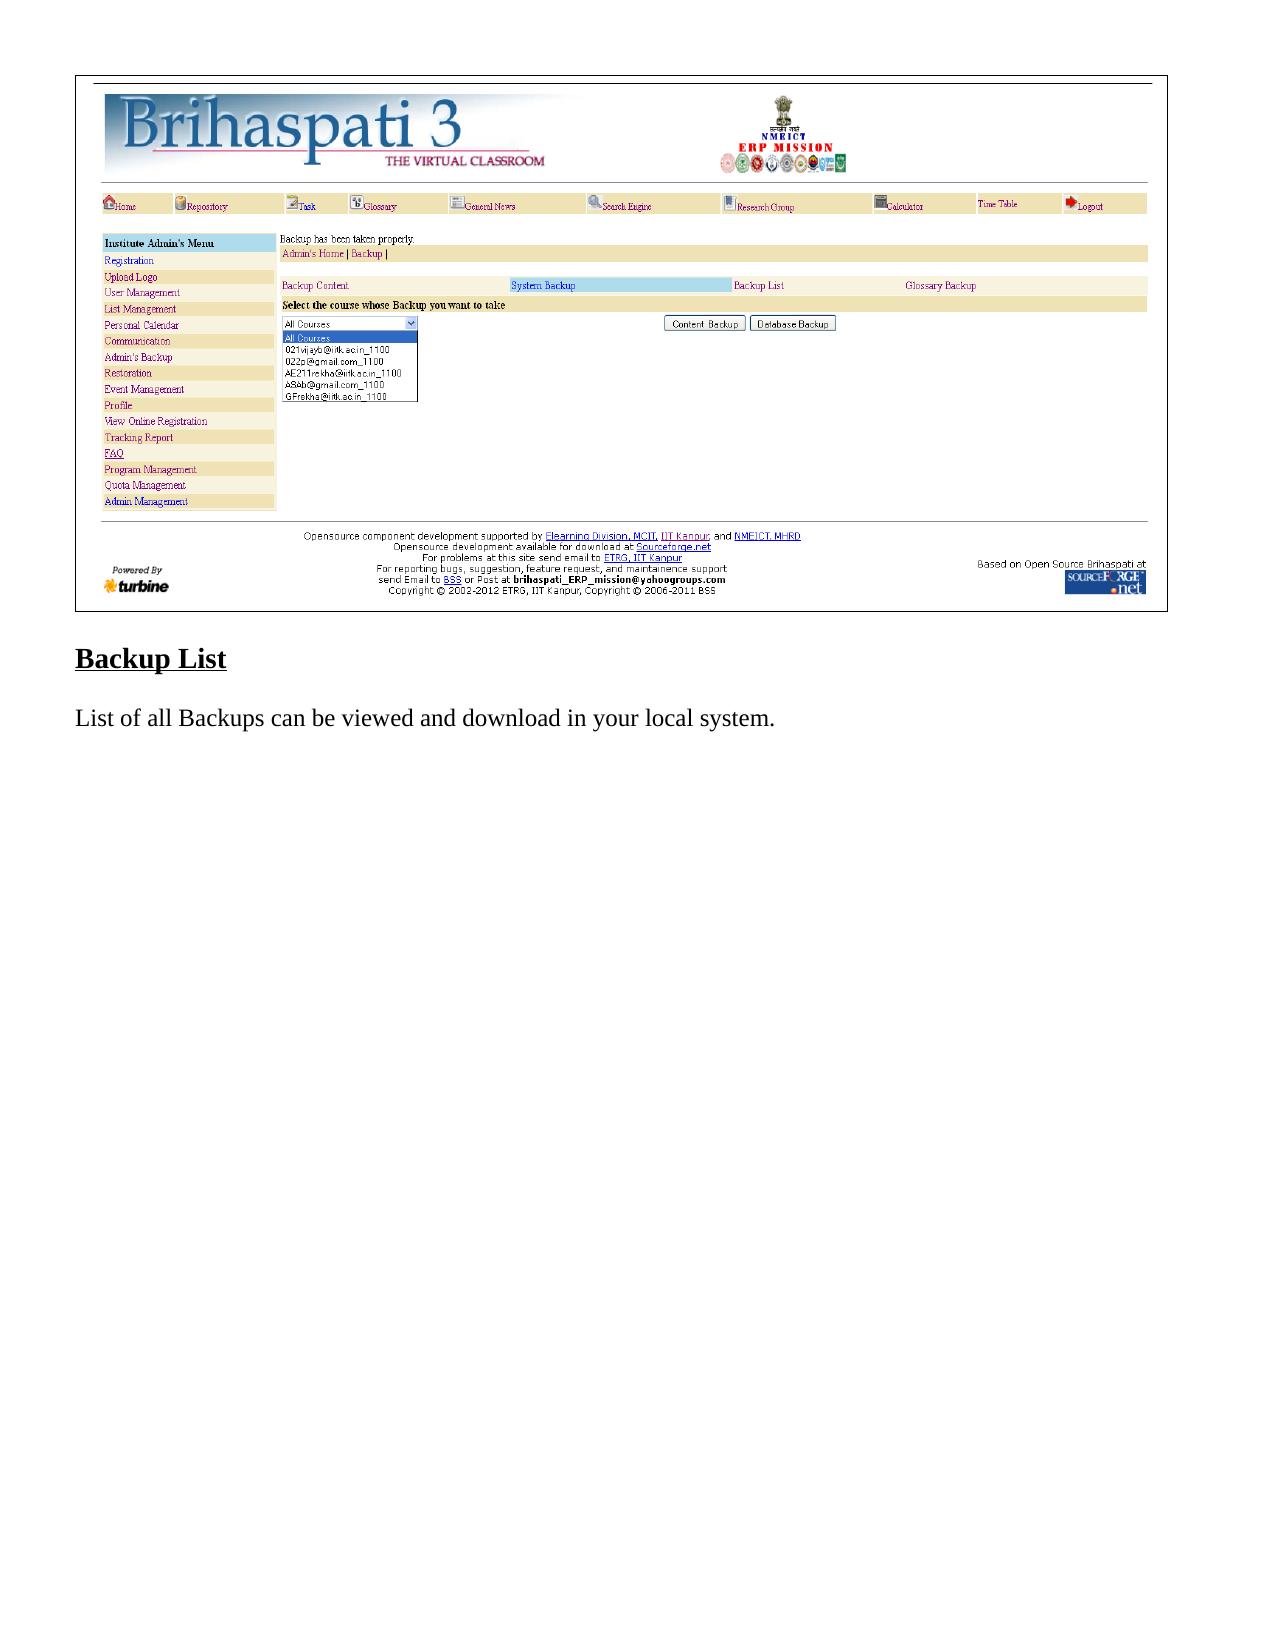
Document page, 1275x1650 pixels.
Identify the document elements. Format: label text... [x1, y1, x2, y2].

text Backup List [75, 641, 1200, 674]
picture [91, 83, 1153, 603]
text List of all Backups can be viewed and download in your local system. [75, 703, 1200, 732]
